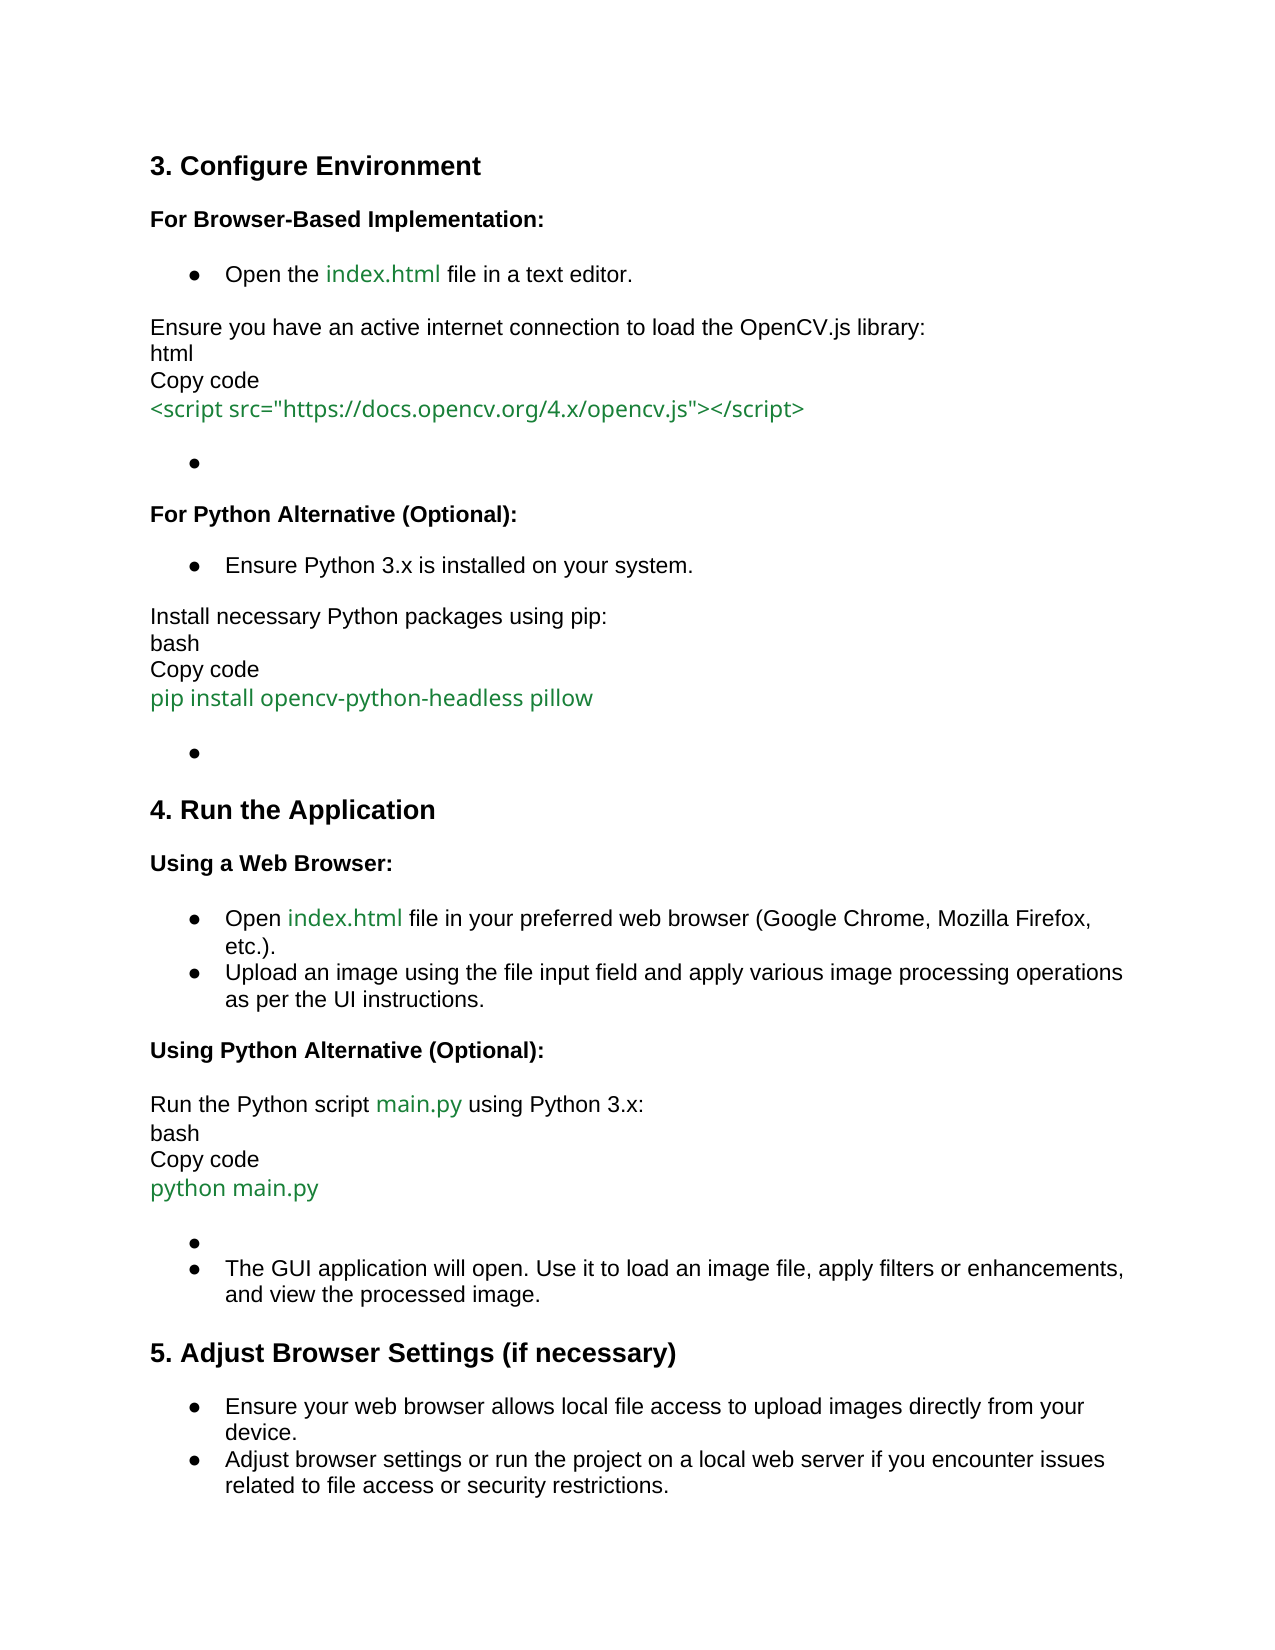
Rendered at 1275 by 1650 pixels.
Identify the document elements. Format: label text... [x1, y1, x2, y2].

list Adjust browser settings or run the project on a local web server if you encounter issues related to file access or security restrictions. [187, 1446, 1125, 1498]
list Upload an image using the file input field and apply various image processing operations as per the UI instructions. [187, 959, 1125, 1012]
list Ensure your web browser allows local file access to upload images directly from your device. [187, 1393, 1125, 1446]
subtitle 4. Run the Application [150, 794, 1125, 825]
list Ensure Python 3.x is installed on your system. [187, 552, 1125, 578]
subtitle For Browser-Based Implementation: [150, 206, 1125, 233]
subtitle Using Python Alternative (Optional): [150, 1037, 1125, 1063]
text Run the Python script main.py using Python 3.x: bash Copy code python main.py [150, 1088, 1125, 1203]
text Ensure you have an active internet connection to load the OpenCV.js library: html Copy code <script src="https://docs.opencv.org/4.x/opencv.js"></script> [150, 314, 1125, 424]
subtitle Using a Web Browser: [150, 850, 1125, 877]
list Open the index.html file in a text editor. [187, 258, 1125, 289]
subtitle 5. Adjust Browser Settings (if necessary) [150, 1337, 1125, 1368]
subtitle For Python Alternative (Optional): [150, 501, 1125, 527]
list The GUI application will open. Use it to load an image file, apply filters or enhancements, and view the processed image. [187, 1255, 1125, 1308]
subtitle 3. Configure Environment [150, 150, 1125, 181]
list Open index.html file in your preferred web browser (Google Chrome, Mozilla Firefox, etc.). [187, 902, 1125, 959]
text Install necessary Python packages using pip: bash Copy code pip install opencv-python-headless pillow [150, 603, 1125, 713]
